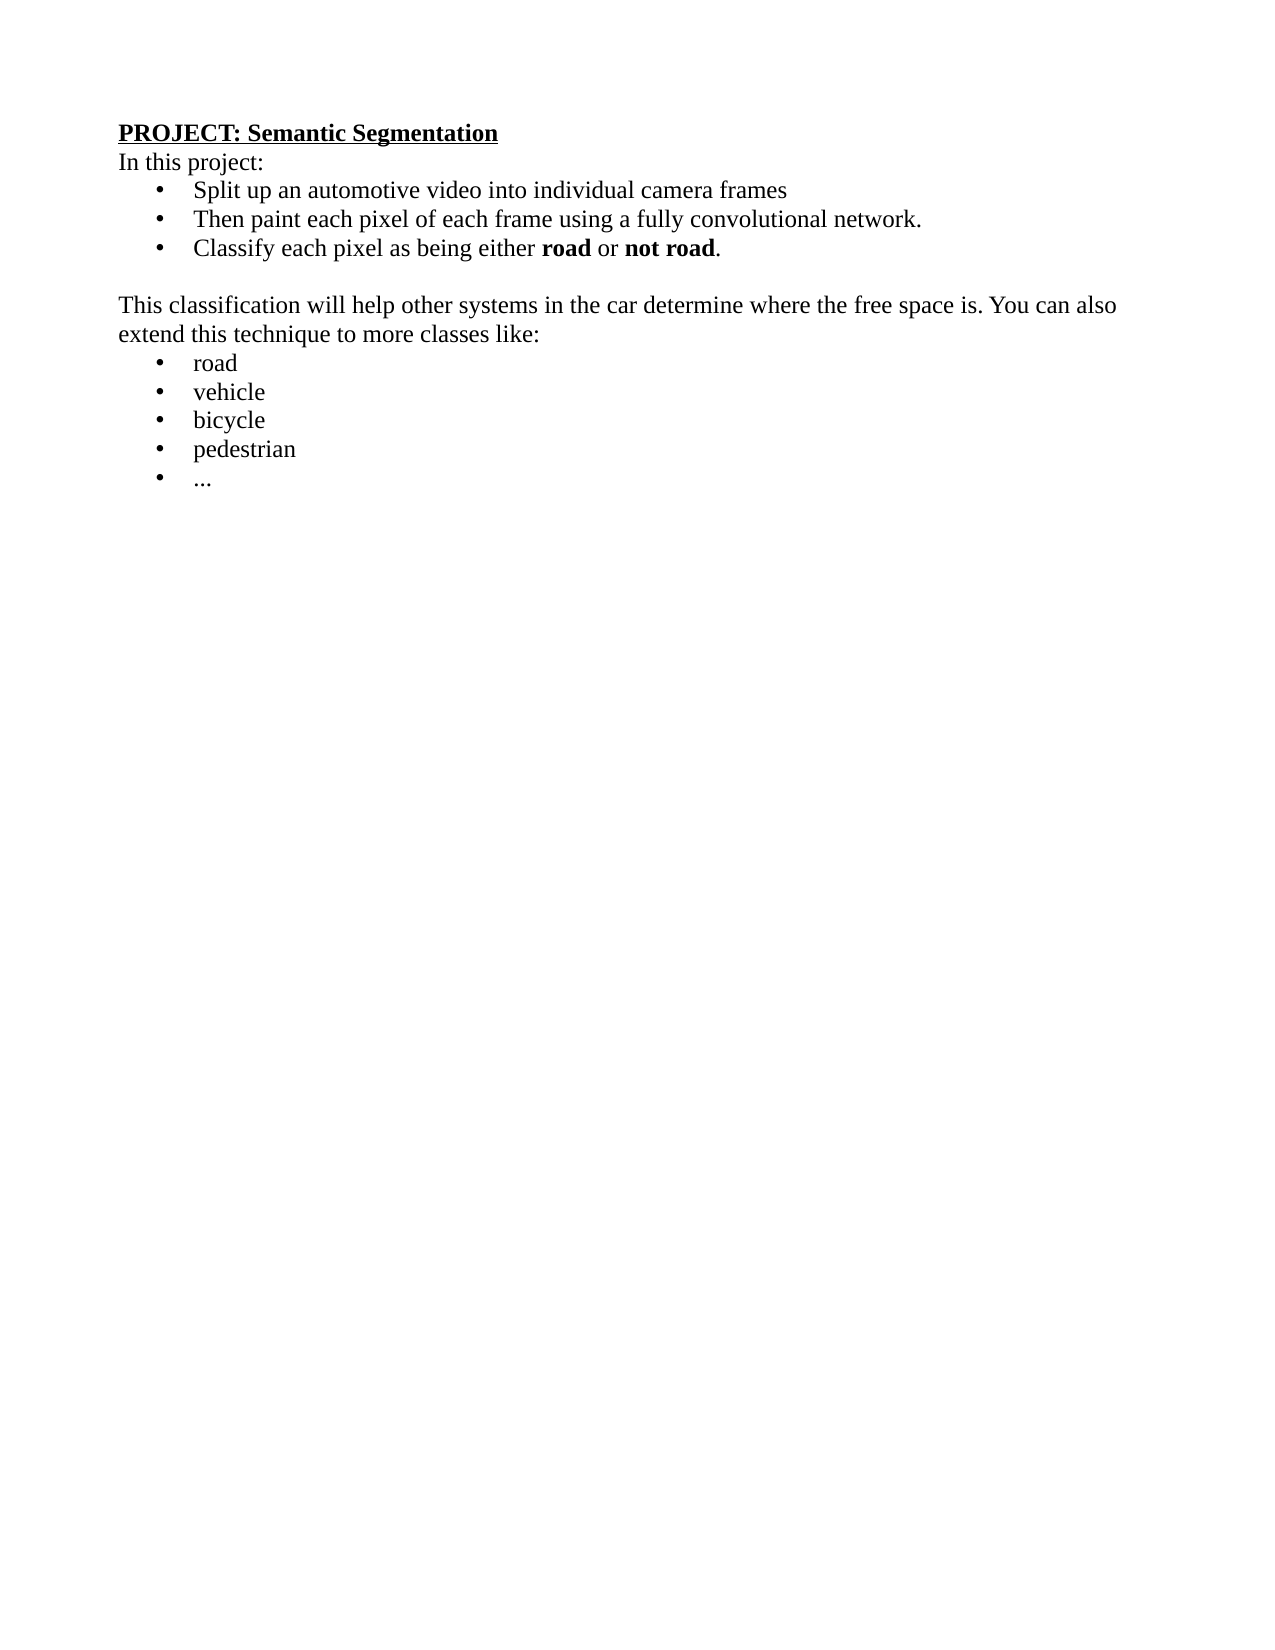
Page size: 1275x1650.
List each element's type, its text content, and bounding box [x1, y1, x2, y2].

list vehicle [156, 377, 1157, 406]
list road [156, 348, 1157, 377]
list pedestrian [156, 434, 1157, 463]
list bicycle [156, 406, 1157, 434]
list Split up an automotive video into individual camera frames [156, 176, 1157, 204]
list ... [156, 463, 1157, 492]
list Then paint each pixel of each frame using a fully convolutional network. [156, 204, 1157, 233]
text In this project: [118, 147, 1157, 176]
text This classification will help other systems in the car determine where the free space is. You can also extend this technique to more classes like: [118, 291, 1157, 348]
text PROJECT: Semantic Segmentation [118, 118, 1157, 147]
list Classify each pixel as being either road or not road. [156, 233, 1157, 262]
